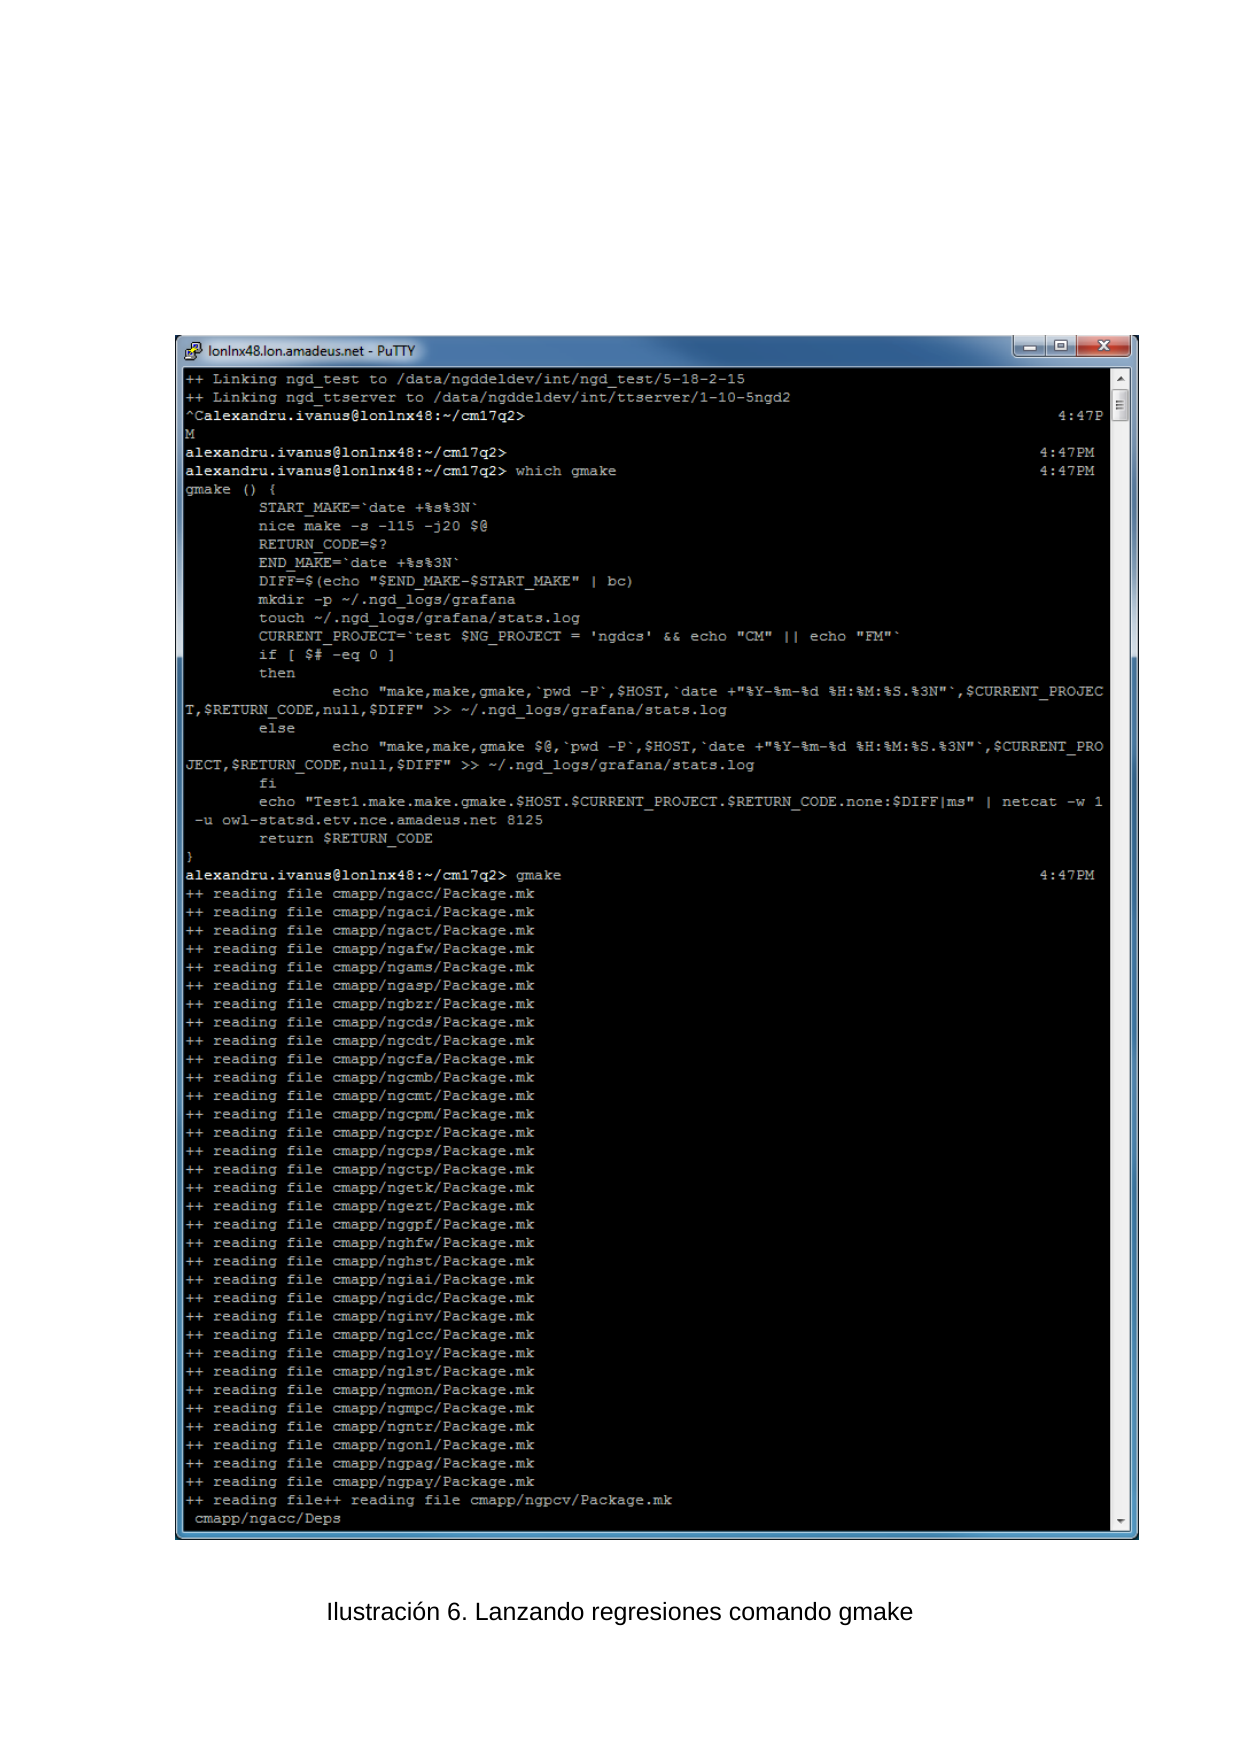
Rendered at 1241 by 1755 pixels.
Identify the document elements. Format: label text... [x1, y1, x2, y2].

picture [175, 335, 1139, 1540]
text Ilustración 6. Lanzando regresiones comando gmake [175, 1597, 1065, 1626]
